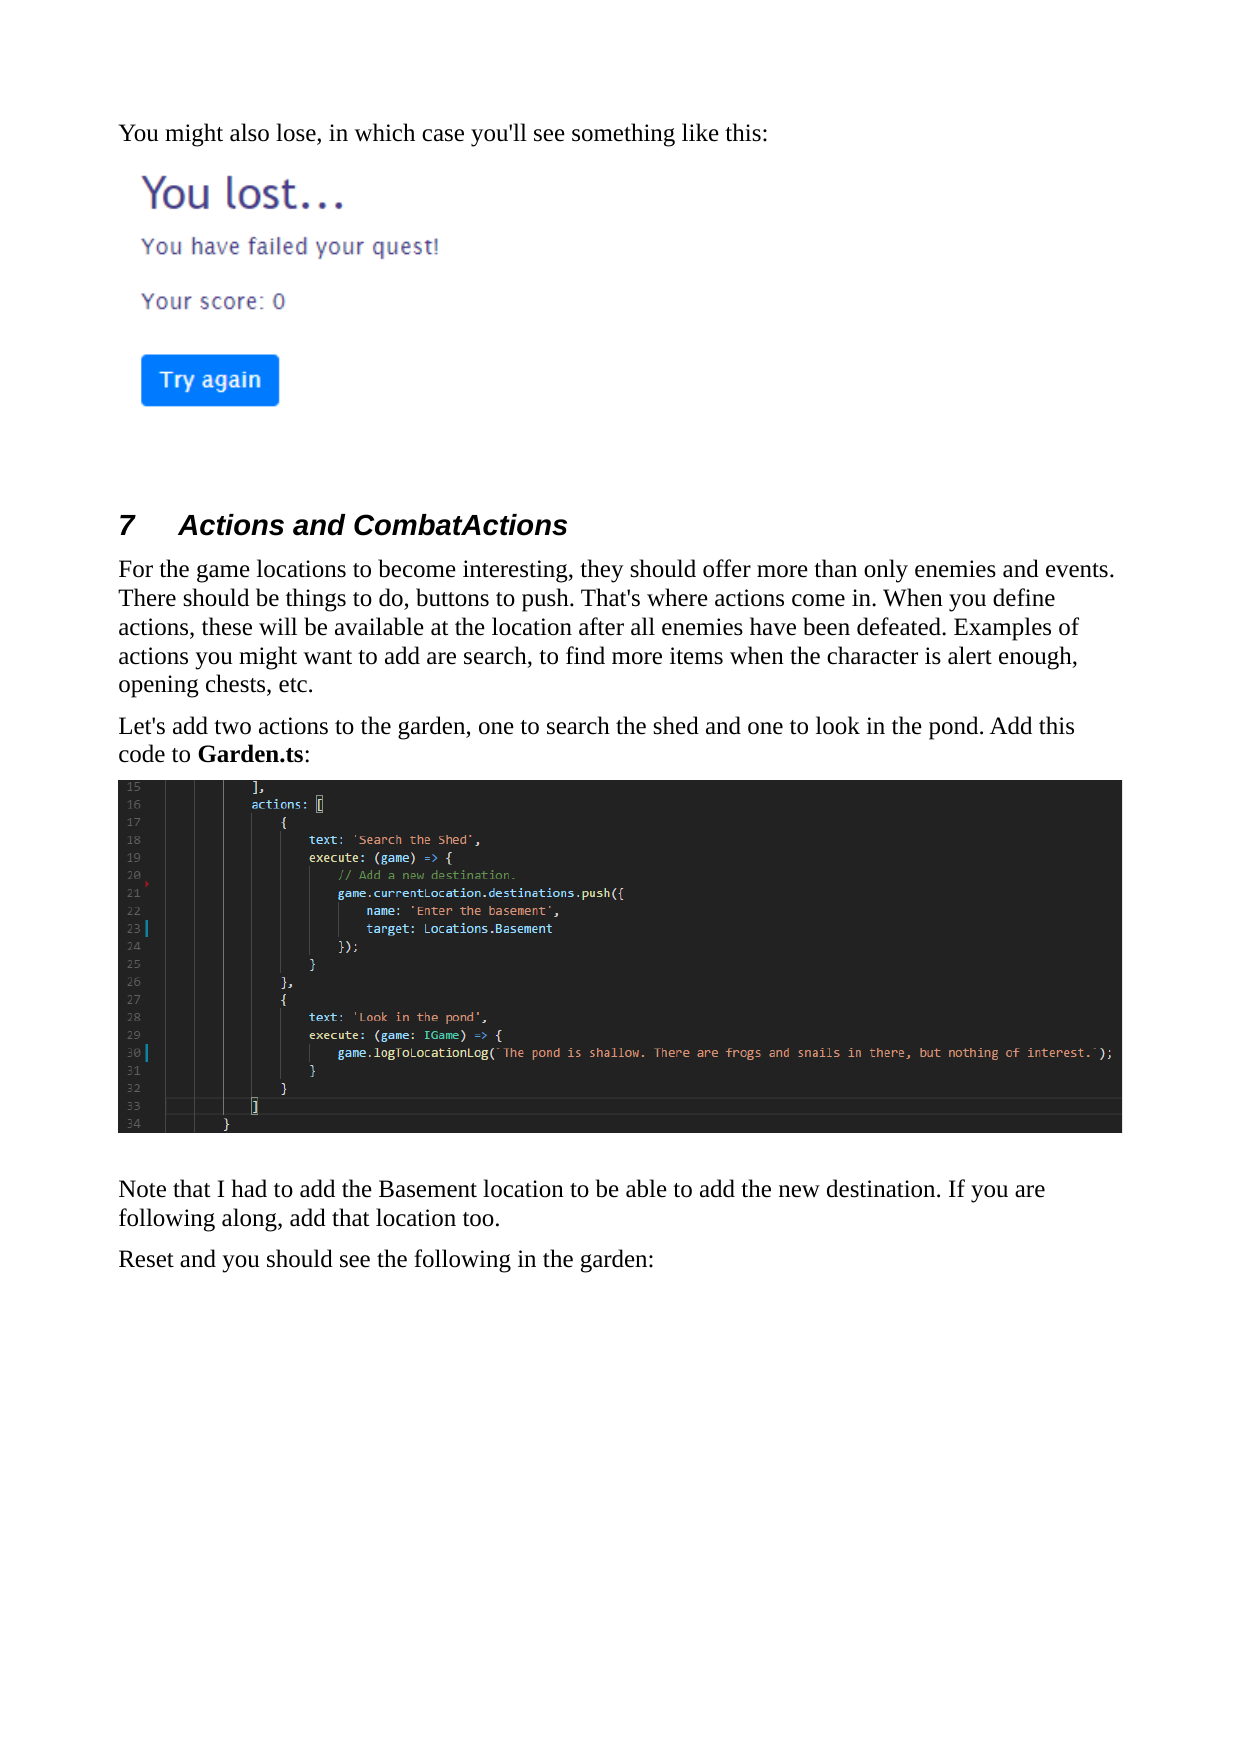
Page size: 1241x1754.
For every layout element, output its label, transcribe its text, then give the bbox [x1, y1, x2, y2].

text You might also lose, in which case you'll see something like this: [118, 118, 1122, 147]
text Let's add two actions to the garden, one to search the shed and one to look in the pond. Add this code to Garden.ts: [118, 711, 1122, 768]
text Reset and you should see the following in the garden: [118, 1244, 1122, 1273]
text Note that I had to add the Basement location to be able to add the new destination. If you are following along, add that location too. [118, 1174, 1122, 1232]
text For the game locations to become interesting, they should offer more than only enemies and events. There should be things to do, buttons to push. That's where actions come in. When you define actions, these will be available at the location after all enemies have been defeated. Examples of actions you might want to add are search, to find more items when the character is alert enough, opening chests, etc. [118, 554, 1122, 698]
subtitle Actions and CombatActions [118, 508, 1122, 542]
